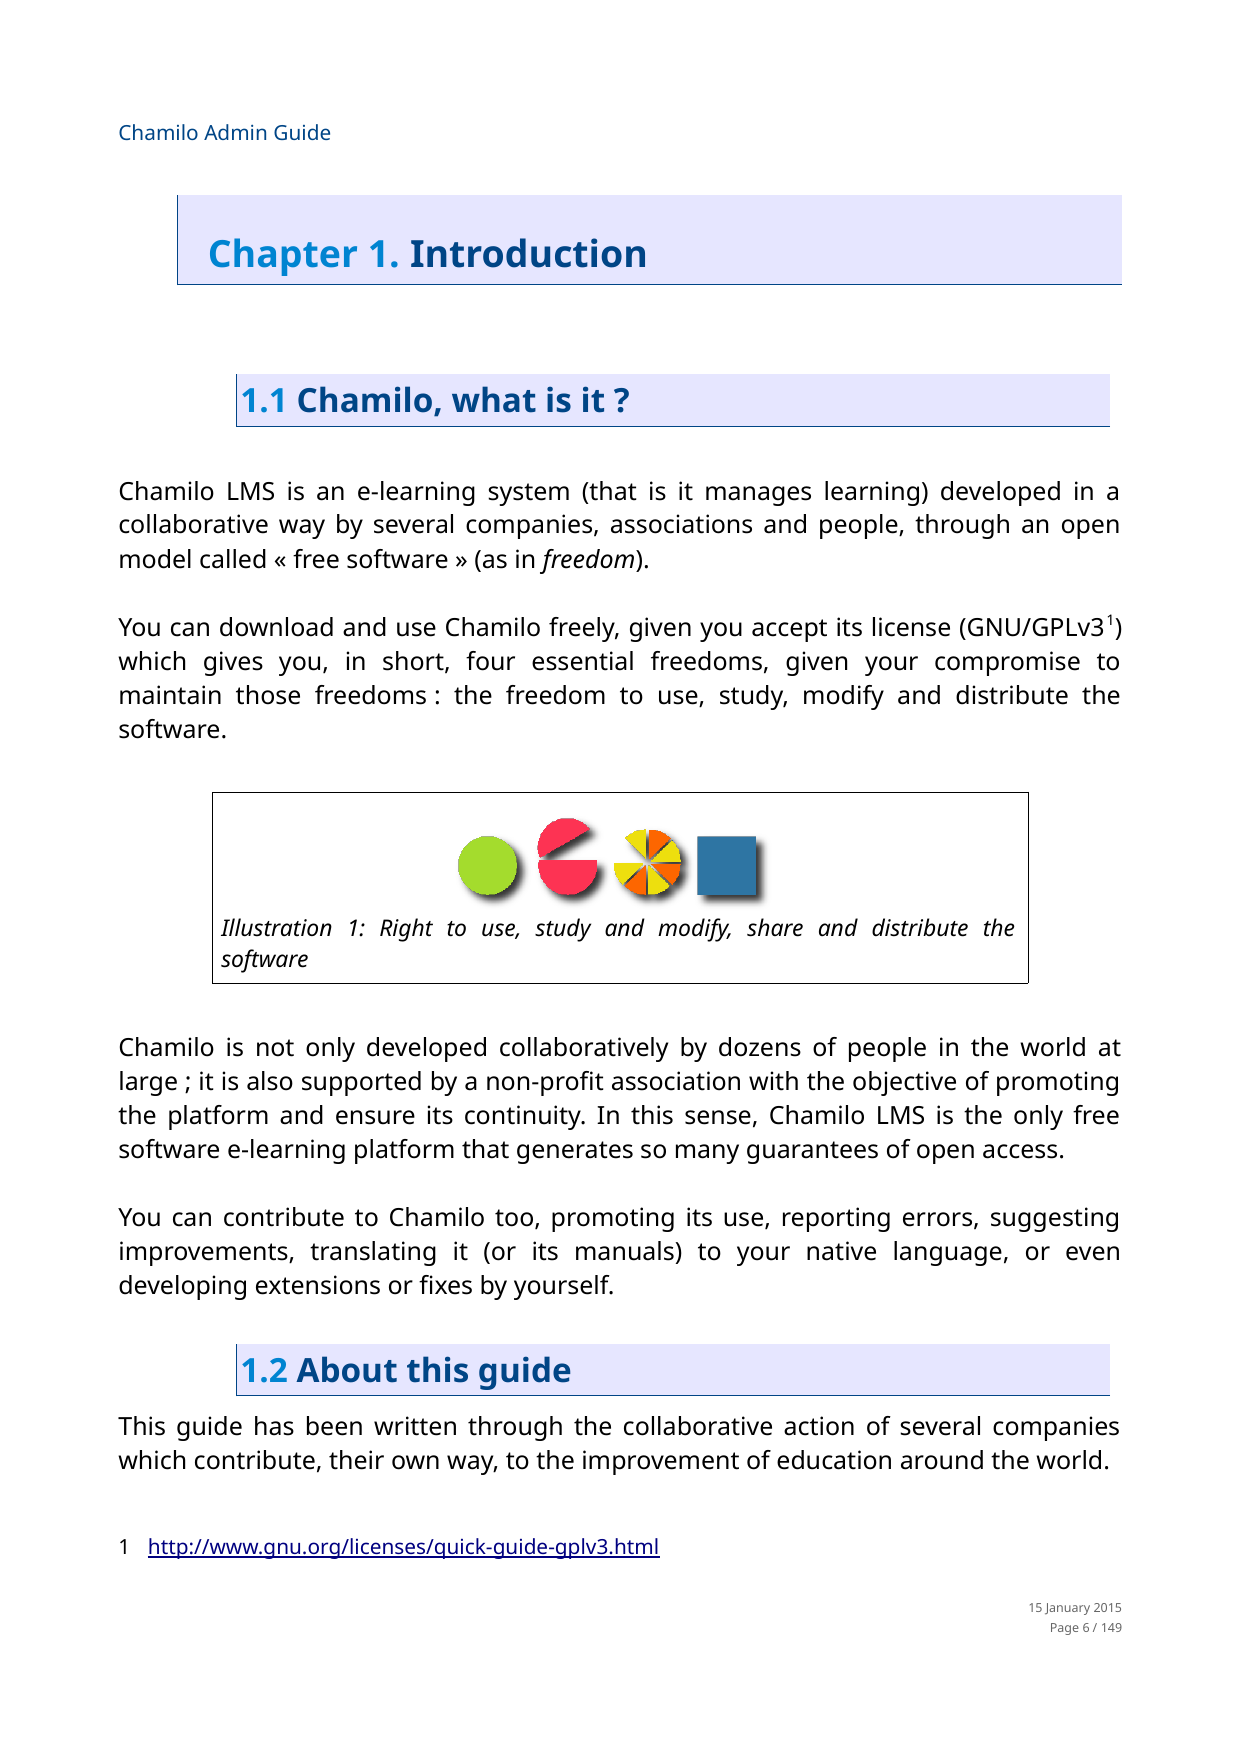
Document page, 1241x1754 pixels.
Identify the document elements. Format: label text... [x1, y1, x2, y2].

subtitle About this guide [237, 1344, 1110, 1395]
text This guide has been written through the collaborative action of several companies which contribute, their own way, to the improvement of education around the world. [118, 1409, 1122, 1477]
text Chamilo is not only developed collaboratively by dozens of people in the world at large ; it is also supported by a non-profit association with the objective of promoting the platform and ensure its continuity. In this sense, Chamilo LMS is the only free software e-learning platform that generates so many guarantees of open access. [118, 1029, 1122, 1165]
text You can download and use Chamilo freely, given you accept its license (GNU/GPLv3) which gives you, in short, four essential freedoms, given your compromise to maintain those freedoms : the freedom to use, study, modify and distribute the software. [118, 609, 1122, 746]
subtitle Chamilo, what is it ? [237, 374, 1110, 426]
text http://www.gnu.org/licenses/quick-guide-gplv3.html [118, 1532, 1122, 1561]
text You can contribute to Chamilo too, promoting its use, reporting errors, suggesting improvements, translating it (or its manuals) to your native language, or even developing extensions or fixes by yourself. [118, 1199, 1122, 1302]
subtitle Introduction [178, 195, 1122, 284]
text Illustration 1: Right to use, study and modify, share and distribute the software [221, 813, 1019, 974]
text Chamilo LMS is an e-learning system (that is it manages learning) developed in a collaborative way by several companies, associations and people, through an open model called « free software » (as in freedom). [118, 473, 1122, 575]
picture [453, 813, 773, 912]
